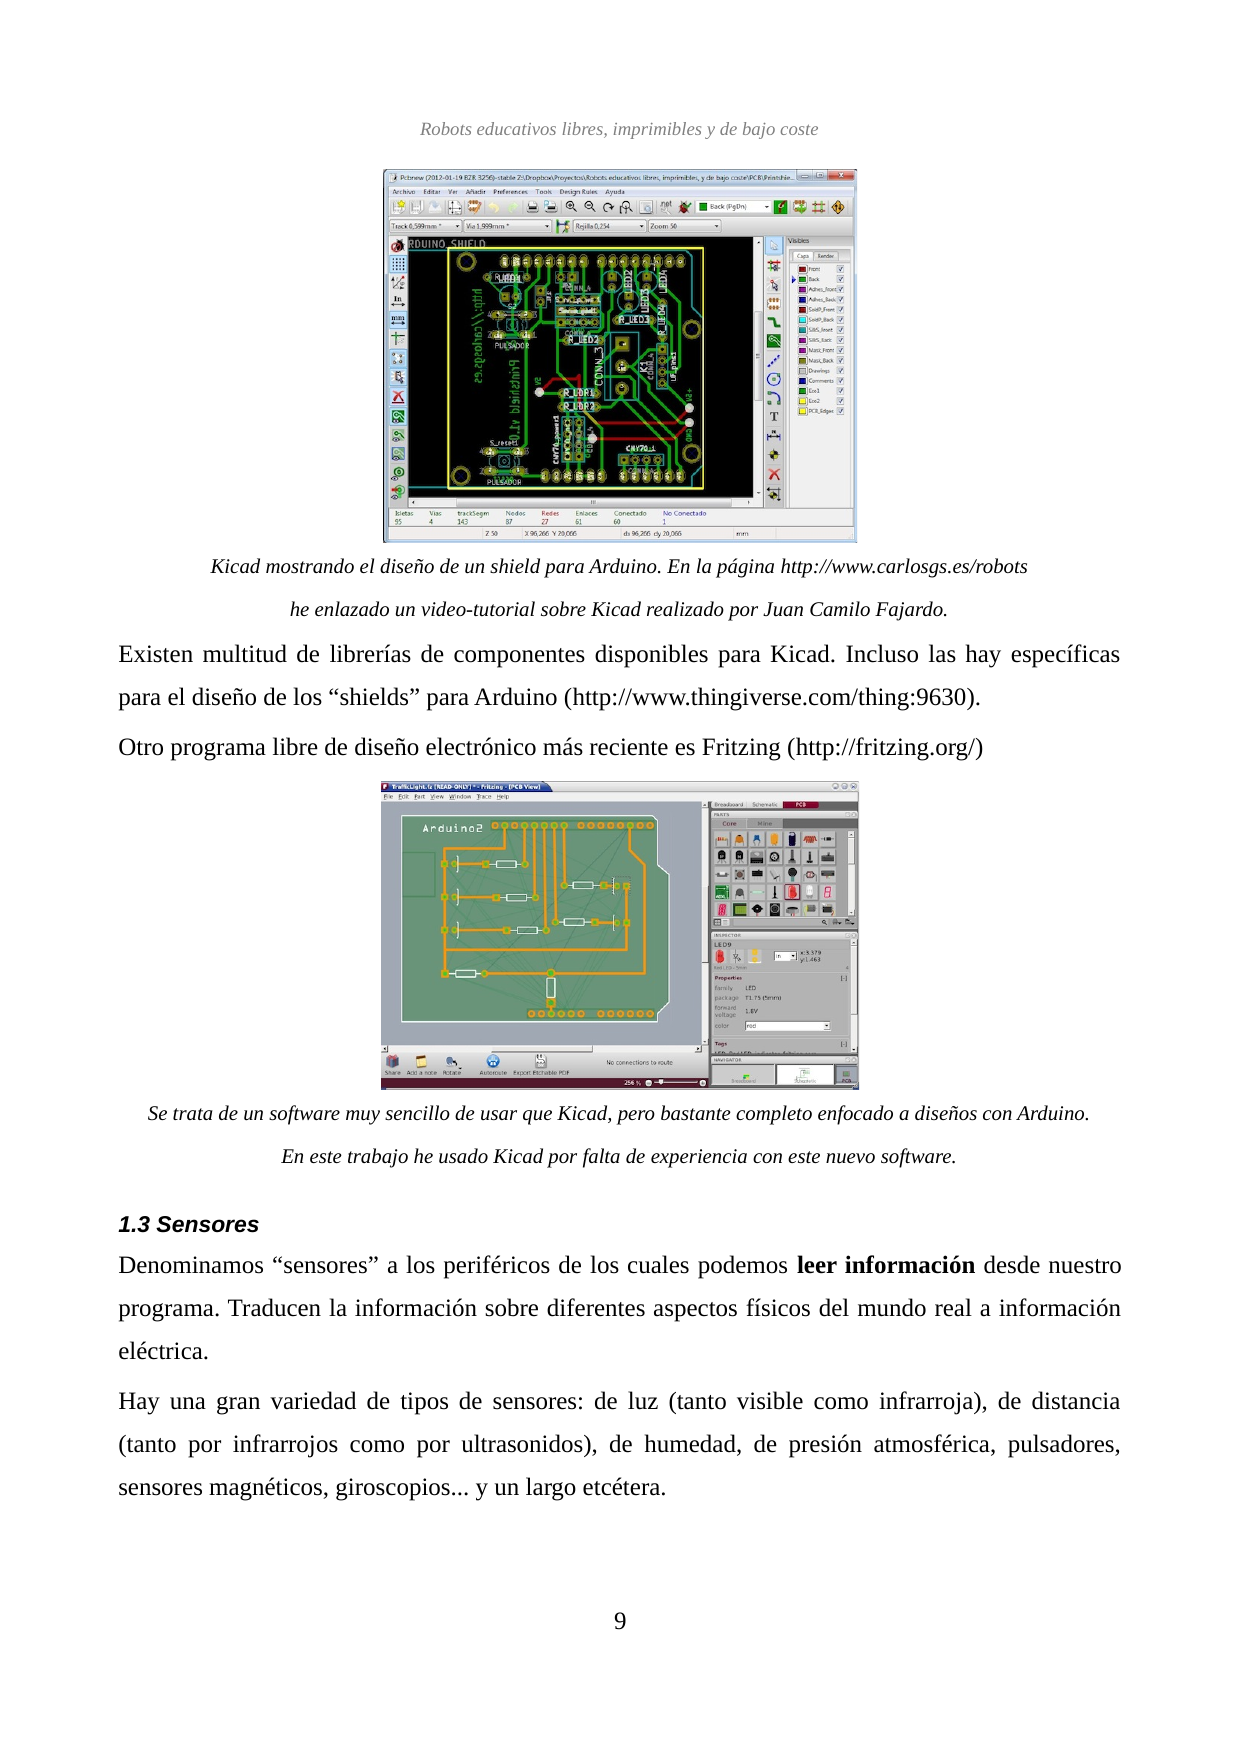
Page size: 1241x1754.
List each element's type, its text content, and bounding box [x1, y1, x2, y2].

text he enlazado un video-tutorial sobre Kicad realizado por Juan Camilo Fajardo. [118, 597, 1122, 621]
text Denominamos “sensores” a los periféricos de los cuales podemos leer información desde nuestro programa. Traducen la información sobre diferentes aspectos físicos del mundo real a información eléctrica. [118, 1250, 1122, 1365]
text Otro programa libre de diseño electrónico más reciente es Fritzing (http://fritzing.org/) [118, 732, 1122, 761]
text Kicad mostrando el diseño de un shield para Arduino. En la página http://www.carlosgs.es/robots [118, 169, 1122, 578]
text Hay una gran variedad de tipos de sensores: de luz (tanto visible como infrarroja), de distancia (tanto por infrarrojos como por ultrasonidos), de humedad, de presión atmosférica, pulsadores, sensores magnéticos, giroscopios... y un largo etcétera. [118, 1386, 1122, 1501]
text Existen multitud de librerías de componentes disponibles para Kicad. Incluso las hay específicas para el diseño de los “shields” para Arduino (http://www.thingiverse.com/thing:9630). [118, 639, 1122, 711]
picture [383, 169, 858, 543]
subtitle 1.3 Sensores [118, 1211, 1122, 1238]
picture [381, 781, 860, 1090]
text En este trabajo he usado Kicad por falta de experiencia con este nuevo software. [118, 1144, 1122, 1168]
text Se trata de un software muy sencillo de usar que Kicad, pero bastante completo enfocado a diseños con Arduino. [118, 781, 1122, 1125]
